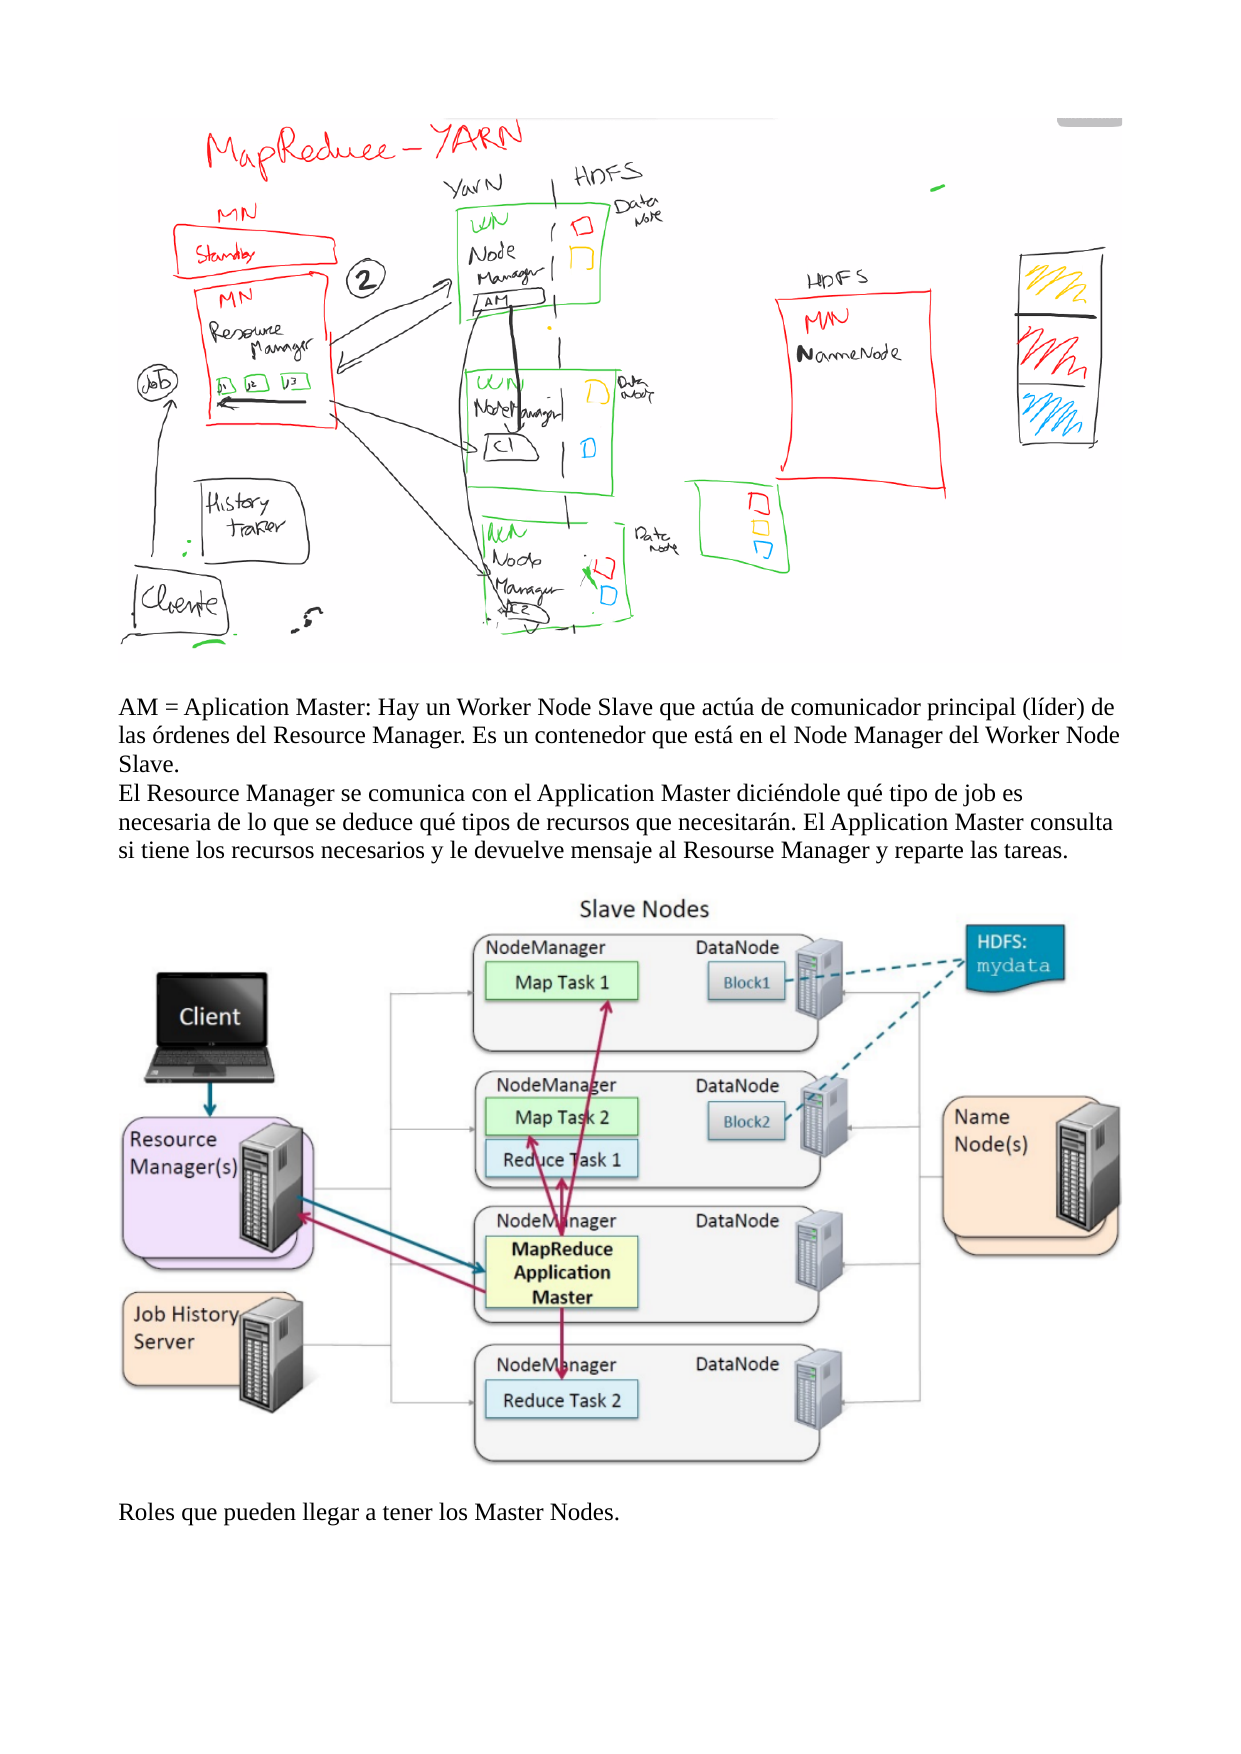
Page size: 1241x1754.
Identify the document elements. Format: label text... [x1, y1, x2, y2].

text AM = Aplication Master: Hay un Worker Node Slave que actúa de comunicador principal (líder) de las órdenes del Resource Manager. Es un contenedor que está en el Node Manager del Worker Node Slave. [118, 692, 1122, 778]
text Roles que pueden llegar a tener los Master Nodes. [118, 1497, 1122, 1526]
picture [118, 892, 1123, 1469]
picture [118, 118, 1123, 663]
text El Resource Manager se comunica con el Application Master diciéndole qué tipo de job es necesaria de lo que se deduce qué tipos de recursos que necesitarán. El Application Master consulta si tiene los recursos necesarios y le devuelve mensaje al Resourse Manager y reparte las tareas. [118, 778, 1122, 864]
